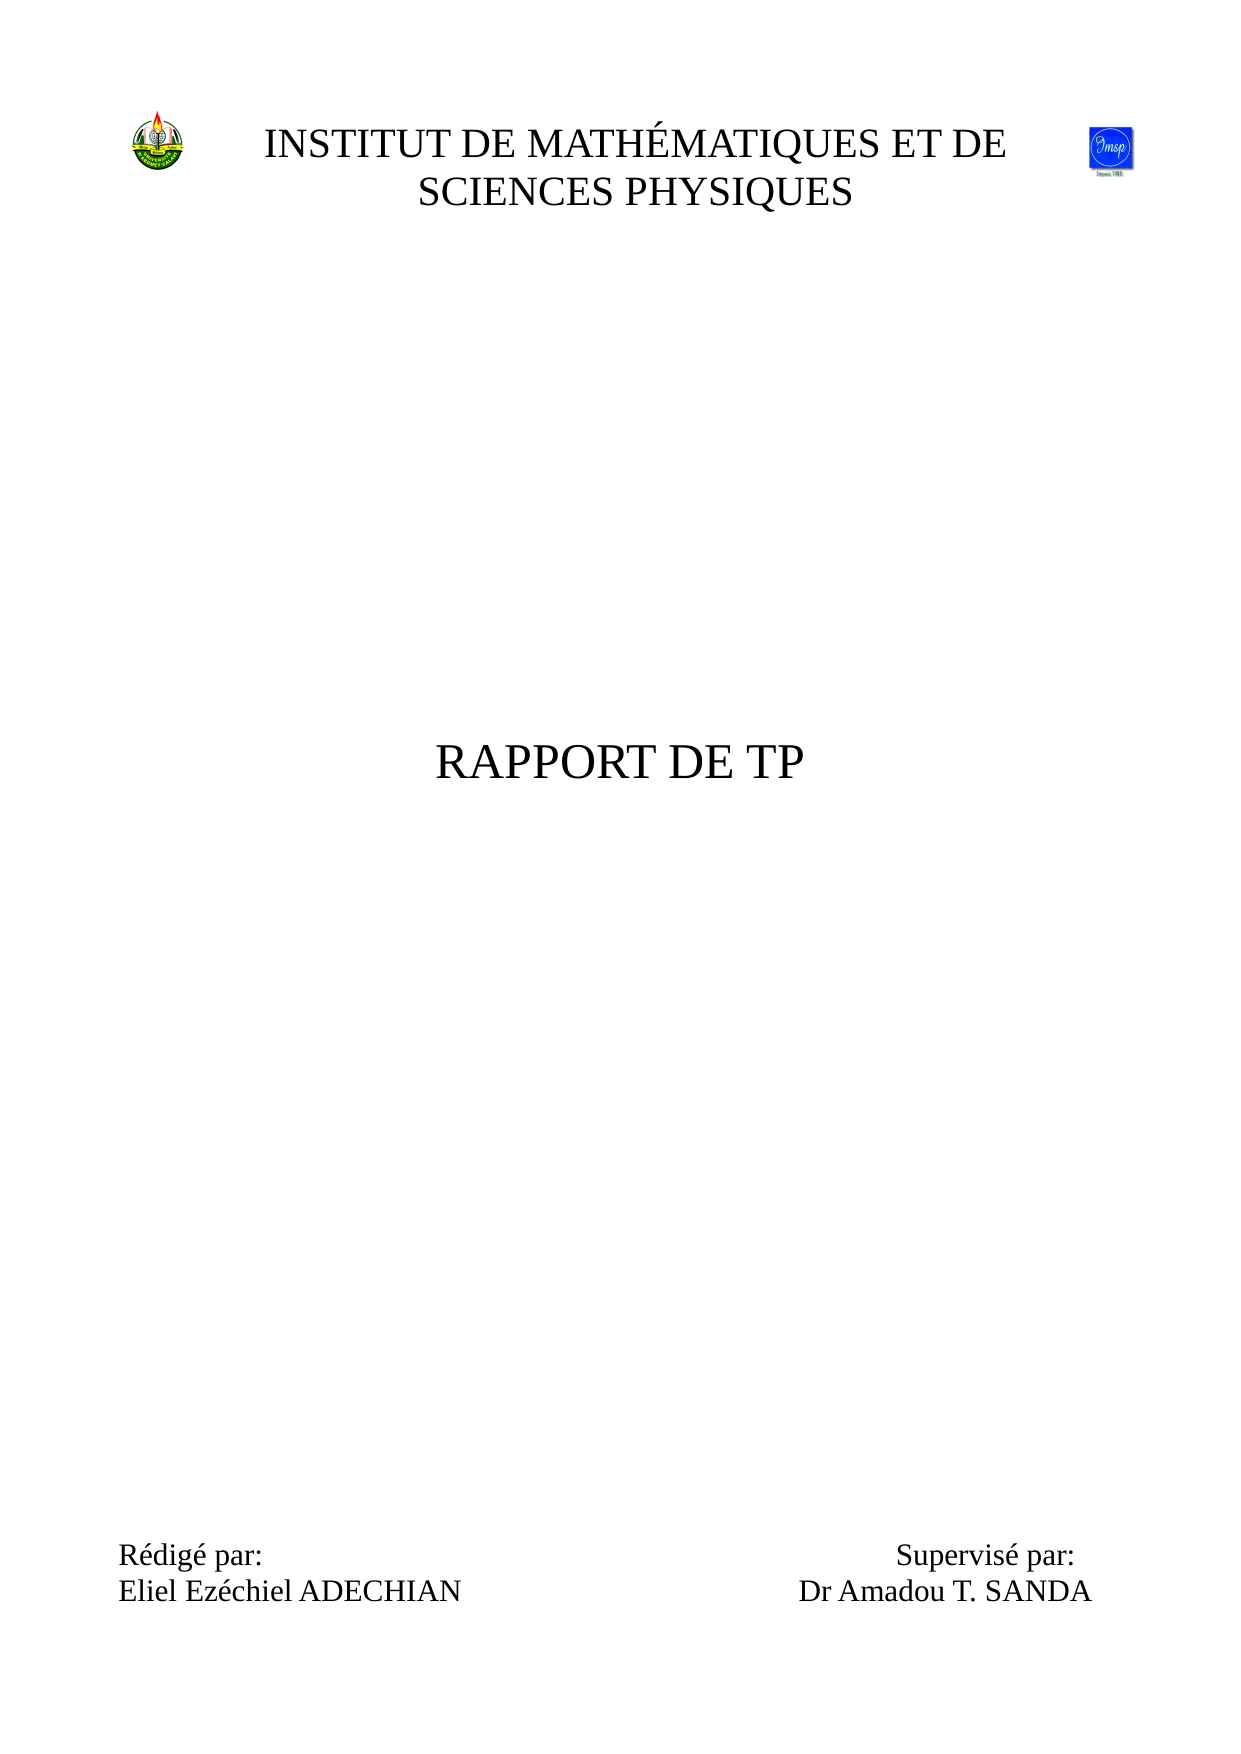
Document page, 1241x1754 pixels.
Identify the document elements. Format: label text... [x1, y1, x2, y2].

text Rédigé par: Supervisé par: [118, 1536, 1122, 1572]
picture [1086, 126, 1137, 177]
text RAPPORT DE TP [118, 731, 1122, 789]
text INSTITUT DE MATHÉMATIQUES ET DE SCIENCES PHYSIQUES [118, 118, 1122, 214]
text Eliel Ezéchiel ADECHIAN Dr Amadou T. SANDA [118, 1572, 1122, 1608]
picture [129, 111, 185, 170]
